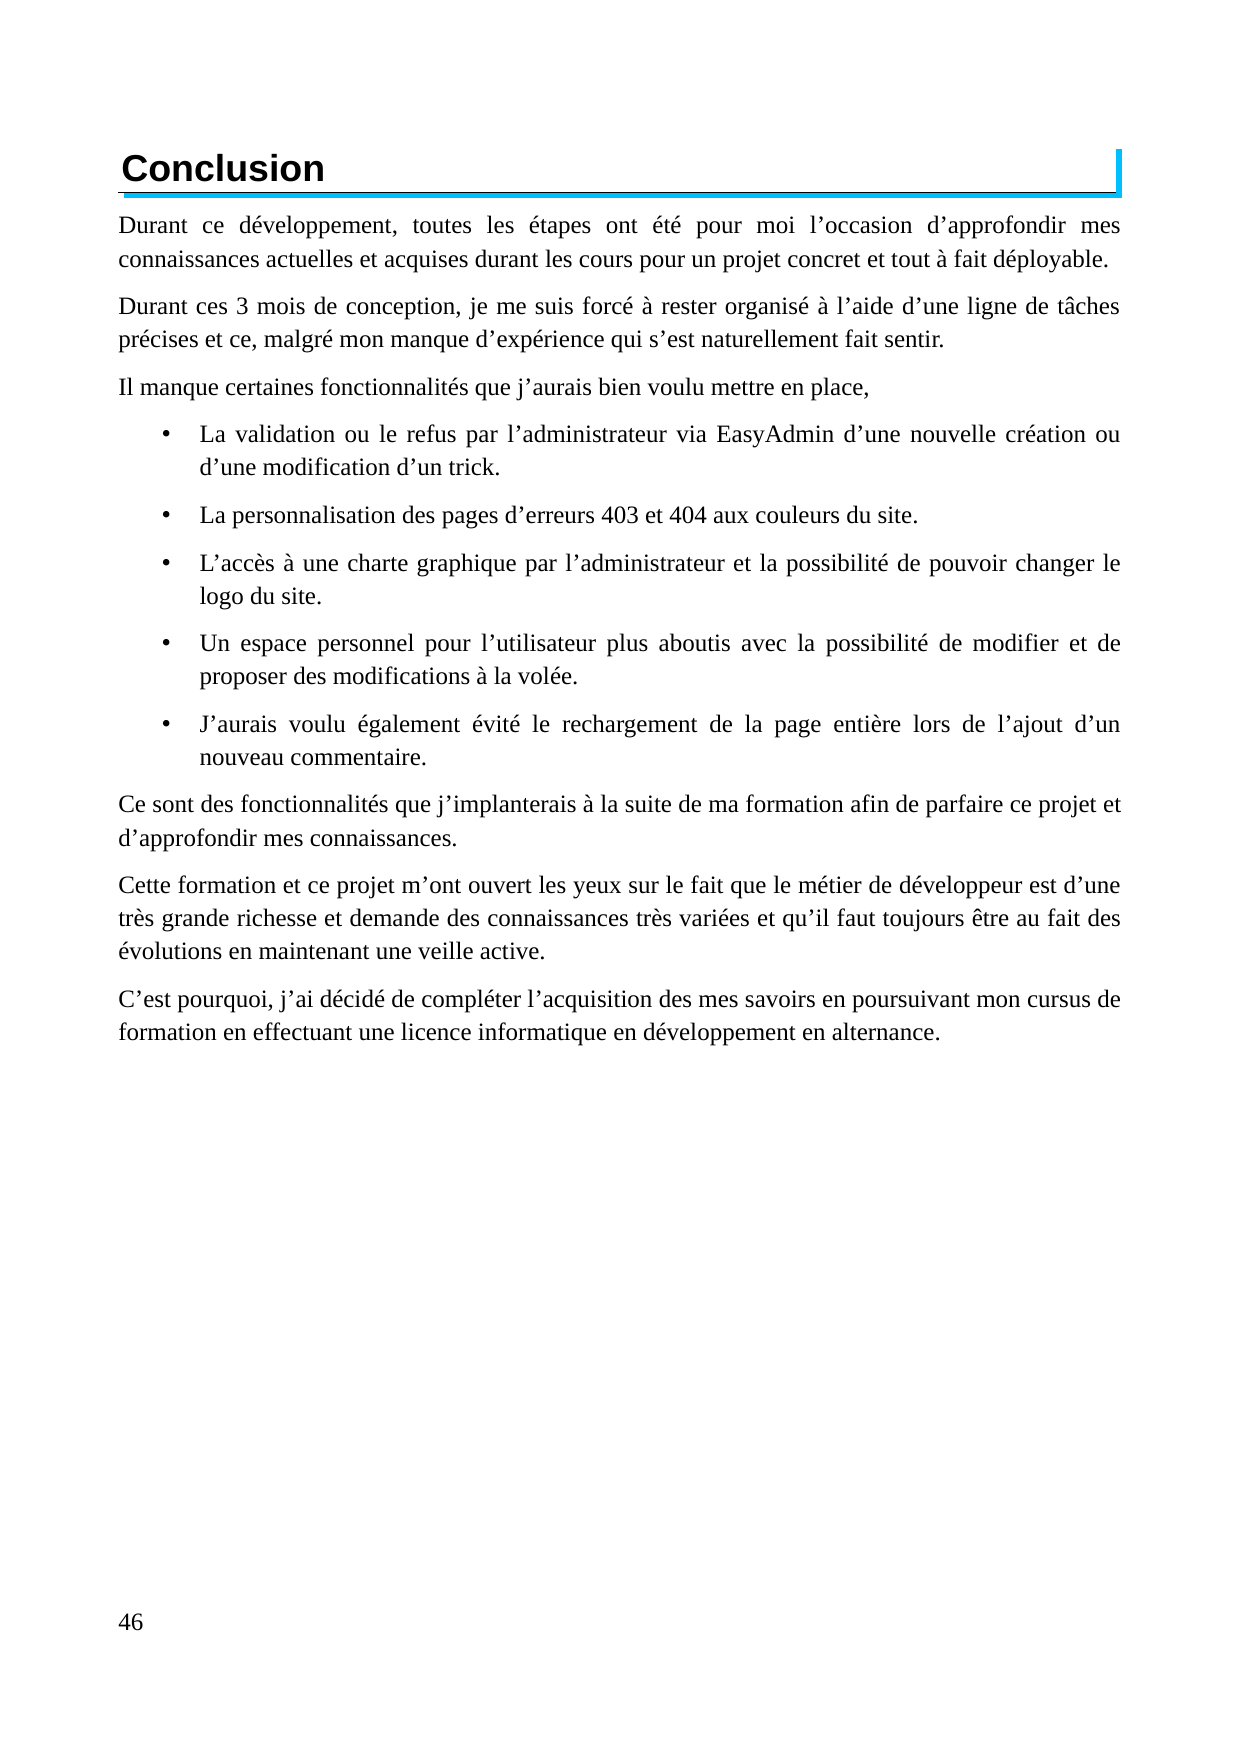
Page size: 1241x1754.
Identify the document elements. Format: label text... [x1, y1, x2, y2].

list Un espace personnel pour l’utilisateur plus aboutis avec la possibilité de modifier et de proposer des modifications à la volée. [162, 628, 1122, 690]
text Durant ce développement, toutes les étapes ont été pour moi l’occasion d’approfondir mes connaissances actuelles et acquises durant les cours pour un projet concret et tout à fait déployable. [118, 211, 1122, 272]
text Durant ces 3 mois de conception, je me suis forcé à rester organisé à l’aide d’une ligne de tâches précises et ce, malgré mon manque d’expérience qui s’est naturellement fait sentir. [118, 291, 1122, 353]
list La personnalisation des pages d’erreurs 403 et 404 aux couleurs du site. [162, 500, 1122, 529]
subtitle Conclusion [118, 143, 1116, 192]
text Ce sont des fonctionnalités que j’implanterais à la suite de ma formation afin de parfaire ce projet et d’approfondir mes connaissances. [118, 789, 1122, 851]
list L’accès à une charte graphique par l’administrateur et la possibilité de pouvoir changer le logo du site. [162, 548, 1122, 609]
list J’aurais voulu également évité le rechargement de la page entière lors de l’ajout d’un nouveau commentaire. [162, 709, 1122, 771]
text Il manque certaines fonctionnalités que j’aurais bien voulu mettre en place, [118, 372, 1122, 401]
text Cette formation et ce projet m’ont ouvert les yeux sur le fait que le métier de développeur est d’une très grande richesse et demande des connaissances très variées et qu’il faut toujours être au fait des évolutions en maintenant une veille active. [118, 870, 1122, 965]
text C’est pourquoi, j’ai décidé de compléter l’acquisition des mes savoirs en poursuivant mon cursus de formation en effectuant une licence informatique en développement en alternance. [118, 984, 1122, 1046]
list La validation ou le refus par l’administrateur via EasyAdmin d’une nouvelle création ou d’une modification d’un trick. [162, 419, 1122, 481]
